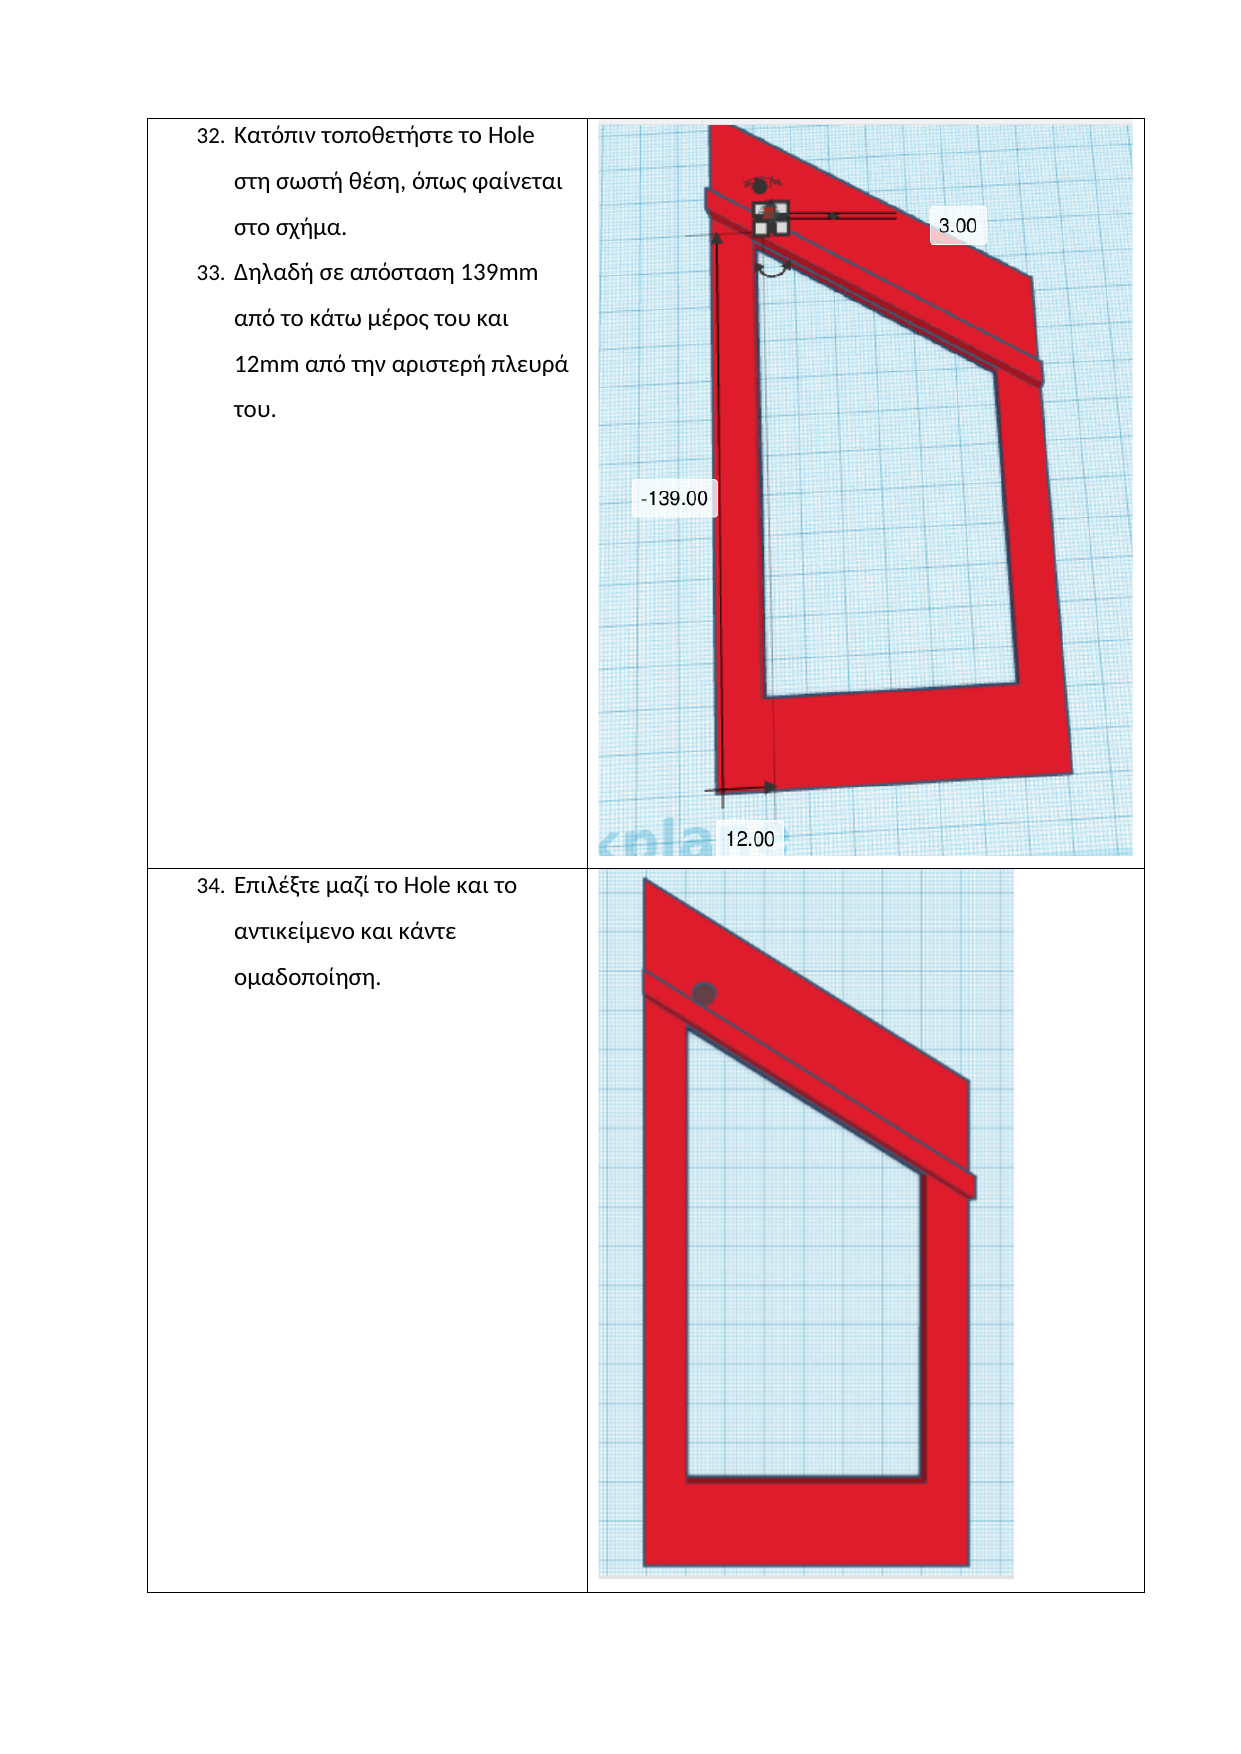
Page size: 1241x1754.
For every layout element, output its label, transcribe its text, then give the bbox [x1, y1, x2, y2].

table_cell Επιλέξτε μαζί το Hole και το αντικείμενο και κάντε ομαδοποίηση. [148, 869, 587, 1592]
table_cell [588, 119, 1144, 868]
table_cell [588, 869, 1144, 1592]
table_cell Κατόπιν τοποθετήστε το Hole στη σωστή θέση, όπως φαίνεται στο σχήμα. Δηλαδή σε απόσταση 139mm από το κάτω μέρος του και 12mm από την αριστερή πλευρά του. [148, 119, 587, 868]
